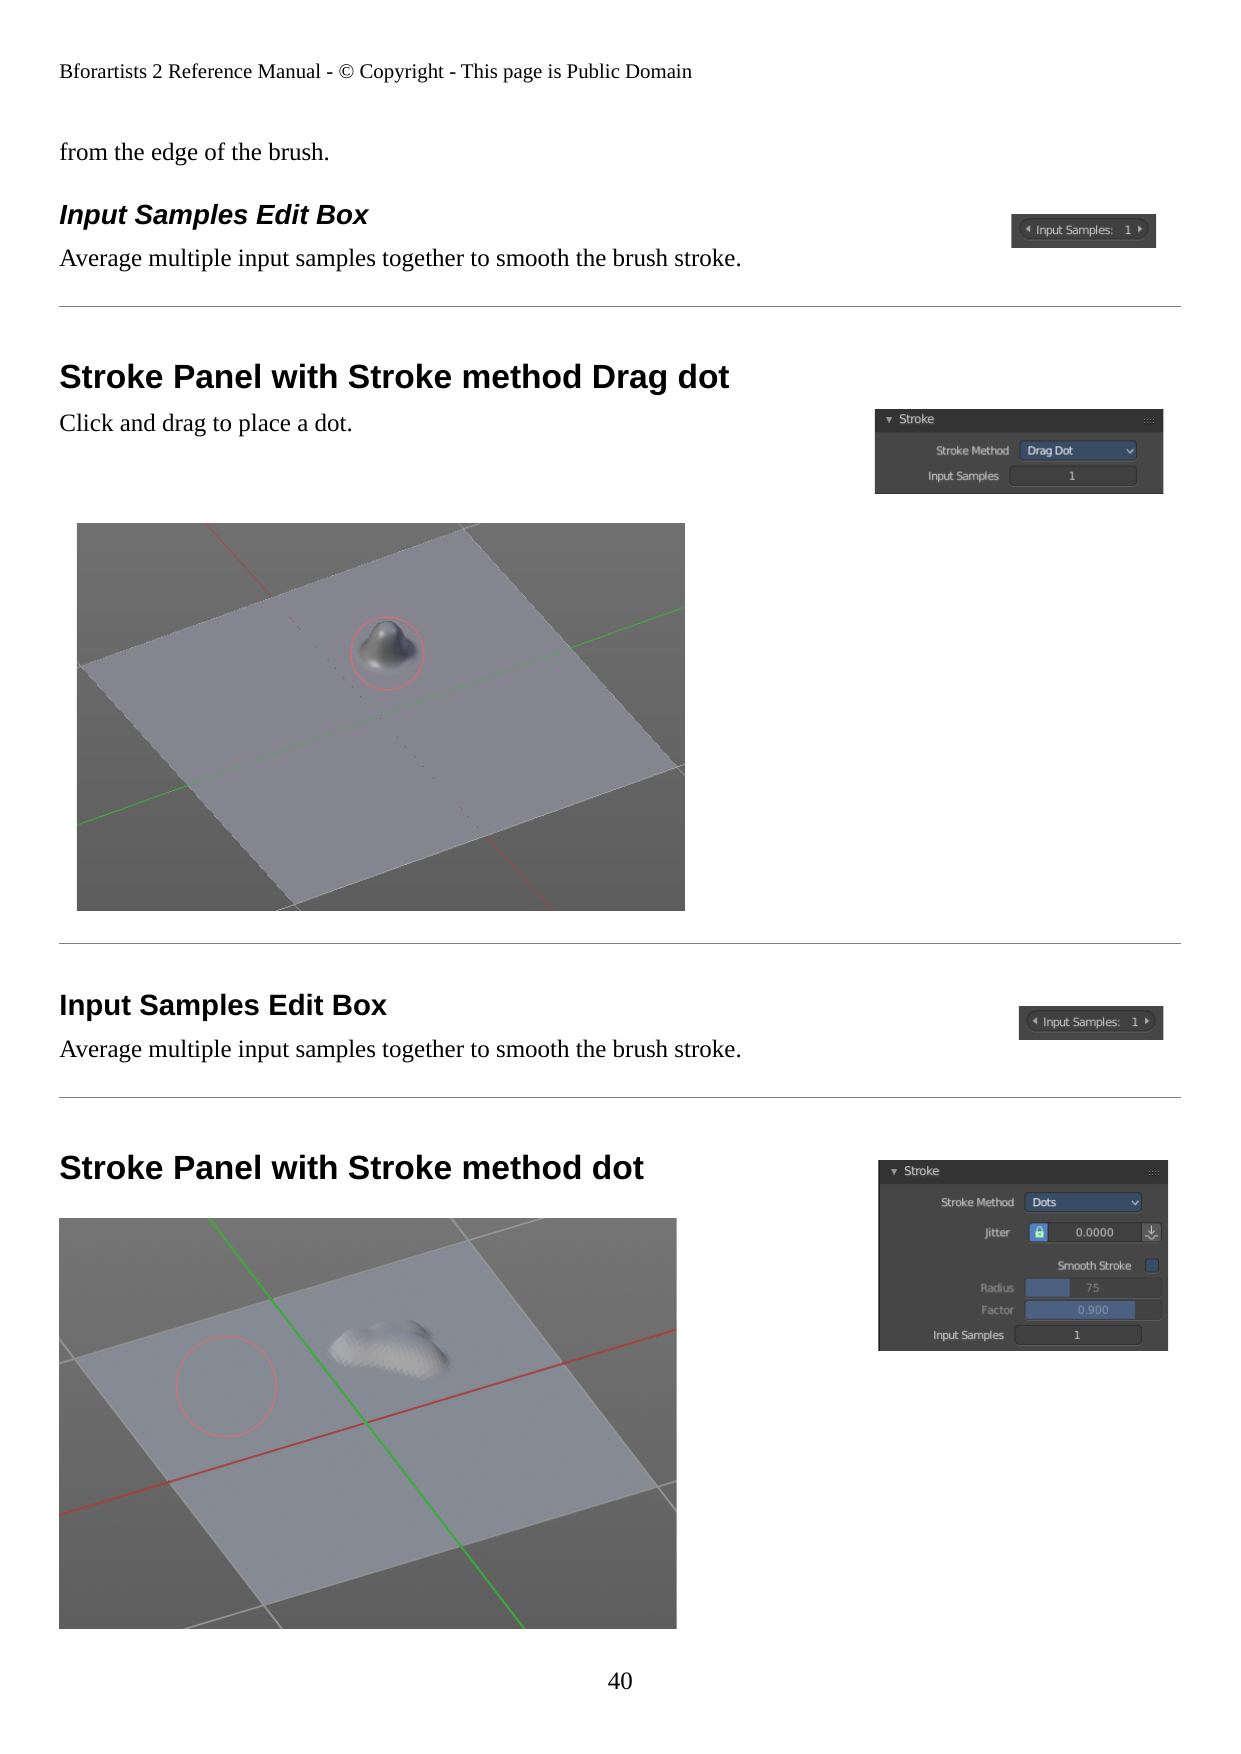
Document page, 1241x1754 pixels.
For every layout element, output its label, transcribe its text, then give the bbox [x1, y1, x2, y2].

picture [878, 1160, 1169, 1351]
subtitle Input Samples Edit Box [59, 987, 1181, 1021]
picture [874, 409, 1164, 494]
subtitle Input Samples Edit Box [59, 198, 1181, 230]
picture [59, 1218, 677, 1629]
text Average multiple input samples together to smooth the brush stroke. [59, 1034, 1181, 1062]
picture [1011, 214, 1157, 248]
text from the edge of the brush. [59, 137, 1181, 165]
subtitle Stroke Panel with Stroke method Drag dot [59, 357, 1181, 395]
picture [1018, 1006, 1164, 1040]
subtitle Stroke Panel with Stroke method dot [59, 1148, 1181, 1186]
text Click and drag to place a dot. [59, 408, 1181, 437]
text Average multiple input samples together to smooth the brush stroke. [59, 243, 1181, 271]
picture [76, 523, 685, 911]
